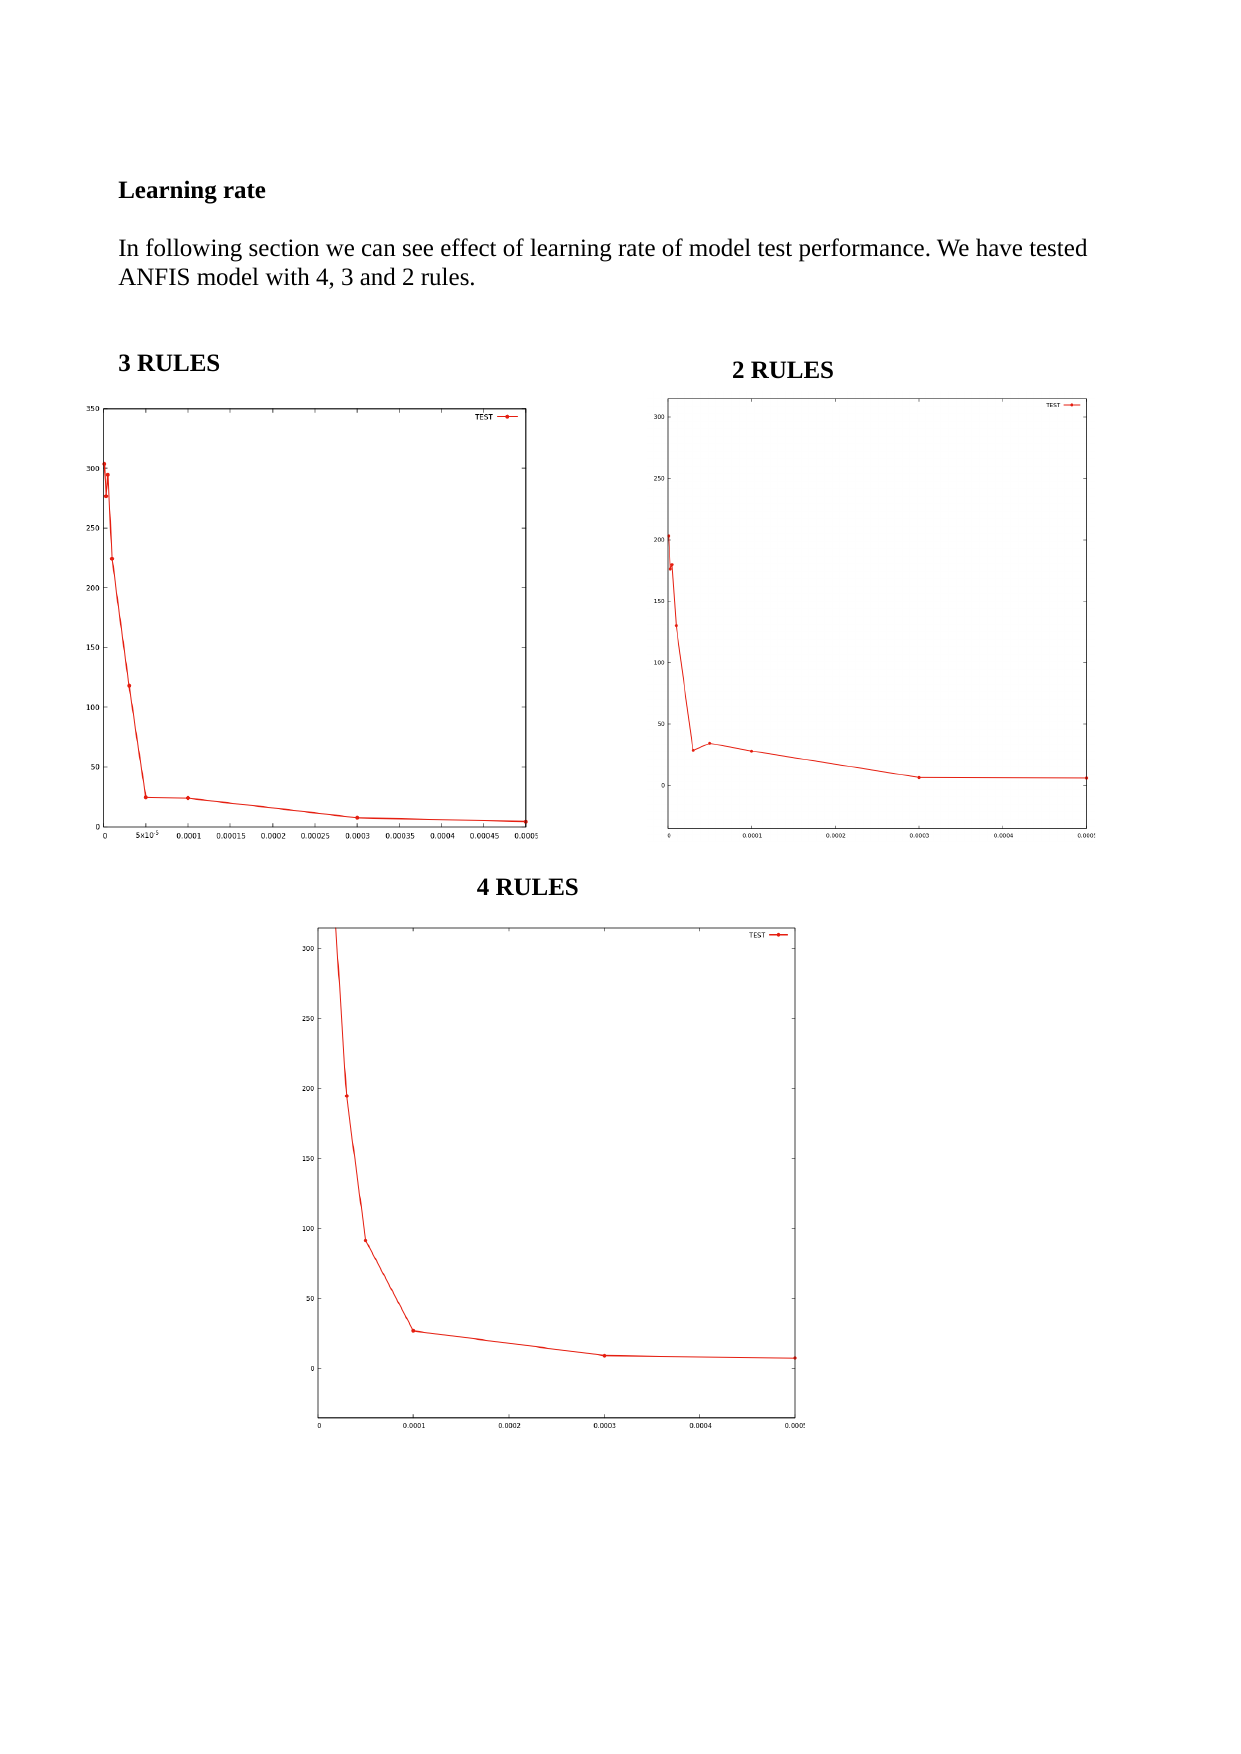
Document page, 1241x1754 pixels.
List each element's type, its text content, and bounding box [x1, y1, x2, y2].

picture [77, 399, 538, 844]
text In following section we can see effect of learning rate of model test performance. We have tested ANFIS model with 4, 3 and 2 rules. [118, 233, 1122, 291]
text 3 RULES [118, 348, 1122, 377]
picture [646, 391, 1096, 842]
picture [293, 919, 805, 1433]
text Learning rate [118, 176, 1122, 204]
